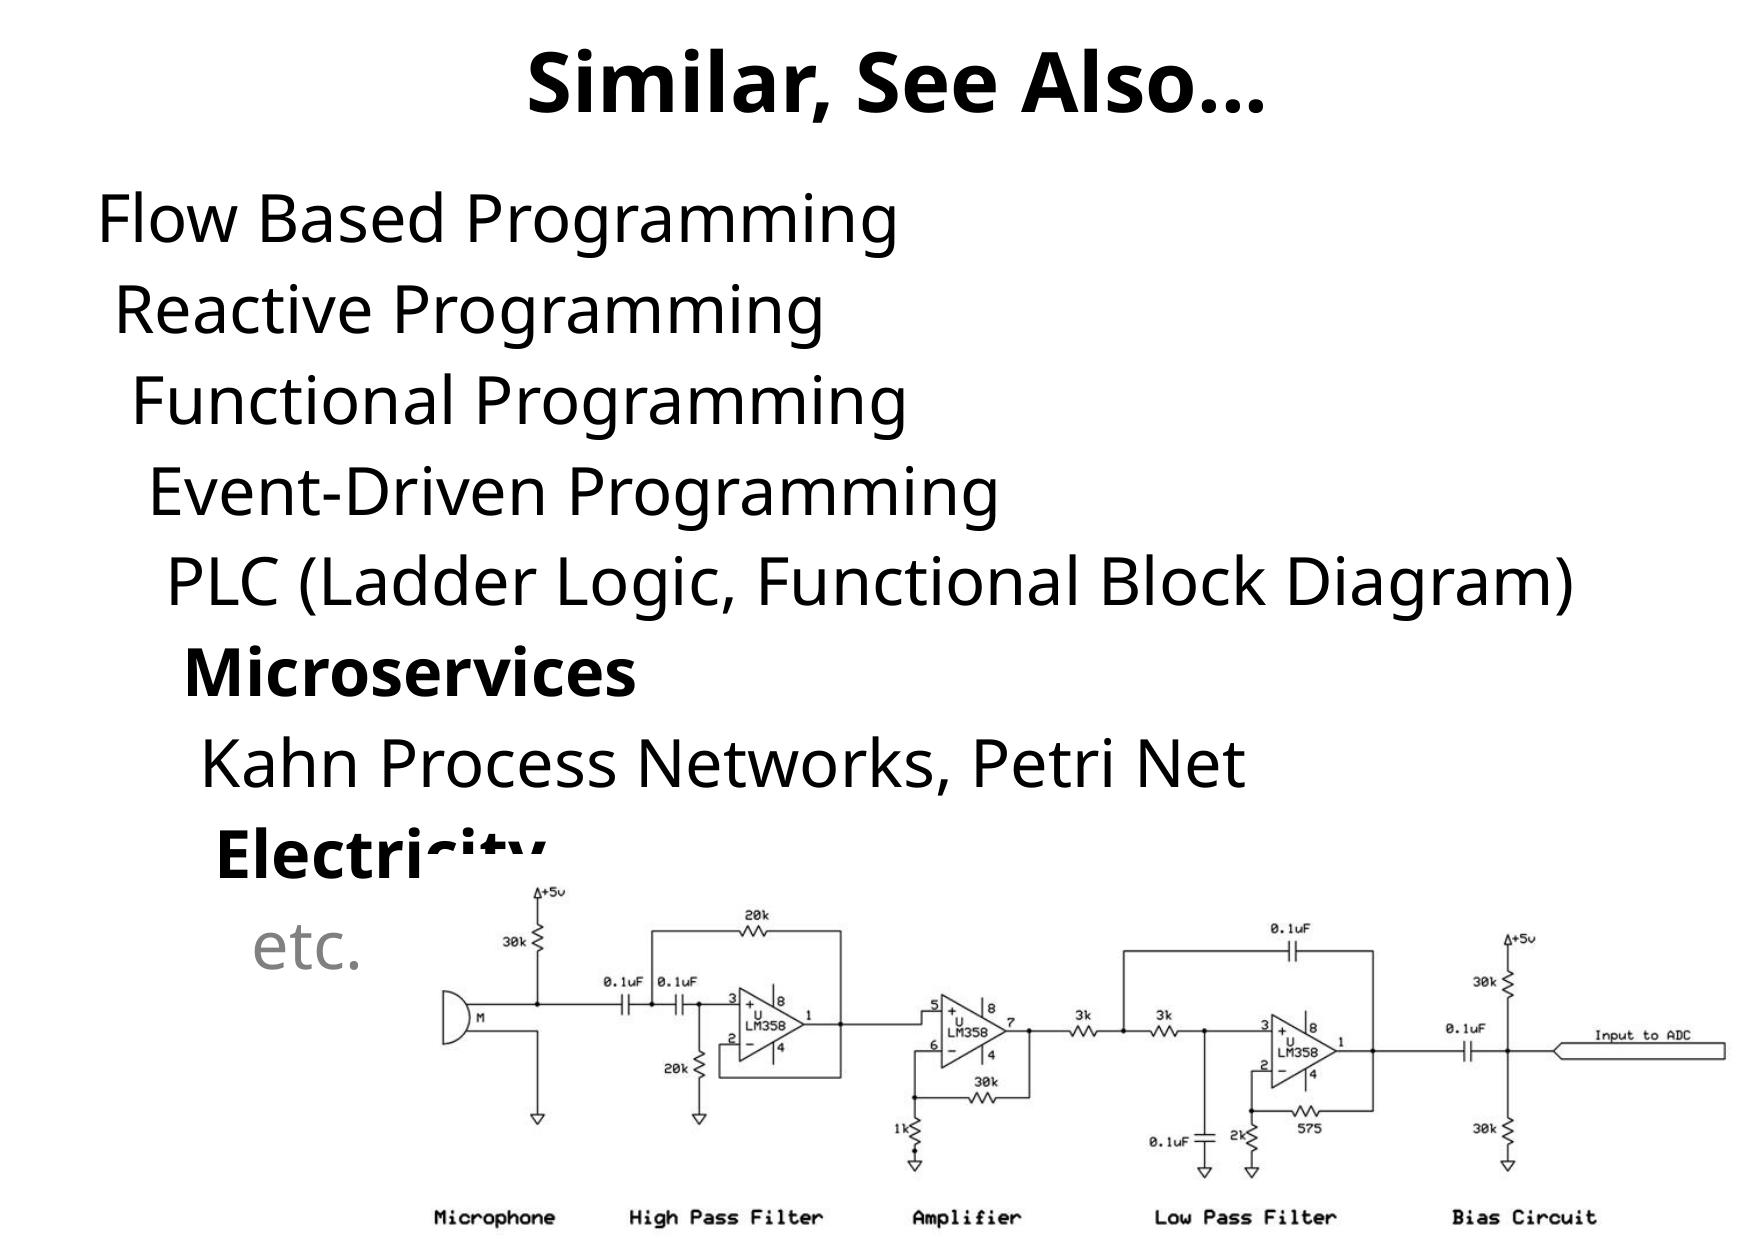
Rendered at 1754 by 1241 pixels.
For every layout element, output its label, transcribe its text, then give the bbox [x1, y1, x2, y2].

text Microservices [96, 625, 1699, 716]
text Kahn Process Networks, Petri Net [96, 716, 1699, 807]
text Reactive Programming [96, 262, 1699, 353]
text etc. [96, 898, 421, 989]
picture [421, 854, 1734, 1241]
text Electricity [96, 807, 1699, 898]
text Functional Programming [96, 353, 1699, 444]
text Similar, See Also... [96, 23, 1699, 137]
text Event-Driven Programming [96, 444, 1699, 534]
text PLC (Ladder Logic, Functional Block Diagram) [96, 534, 1699, 625]
text Flow Based Programming [96, 171, 1699, 262]
